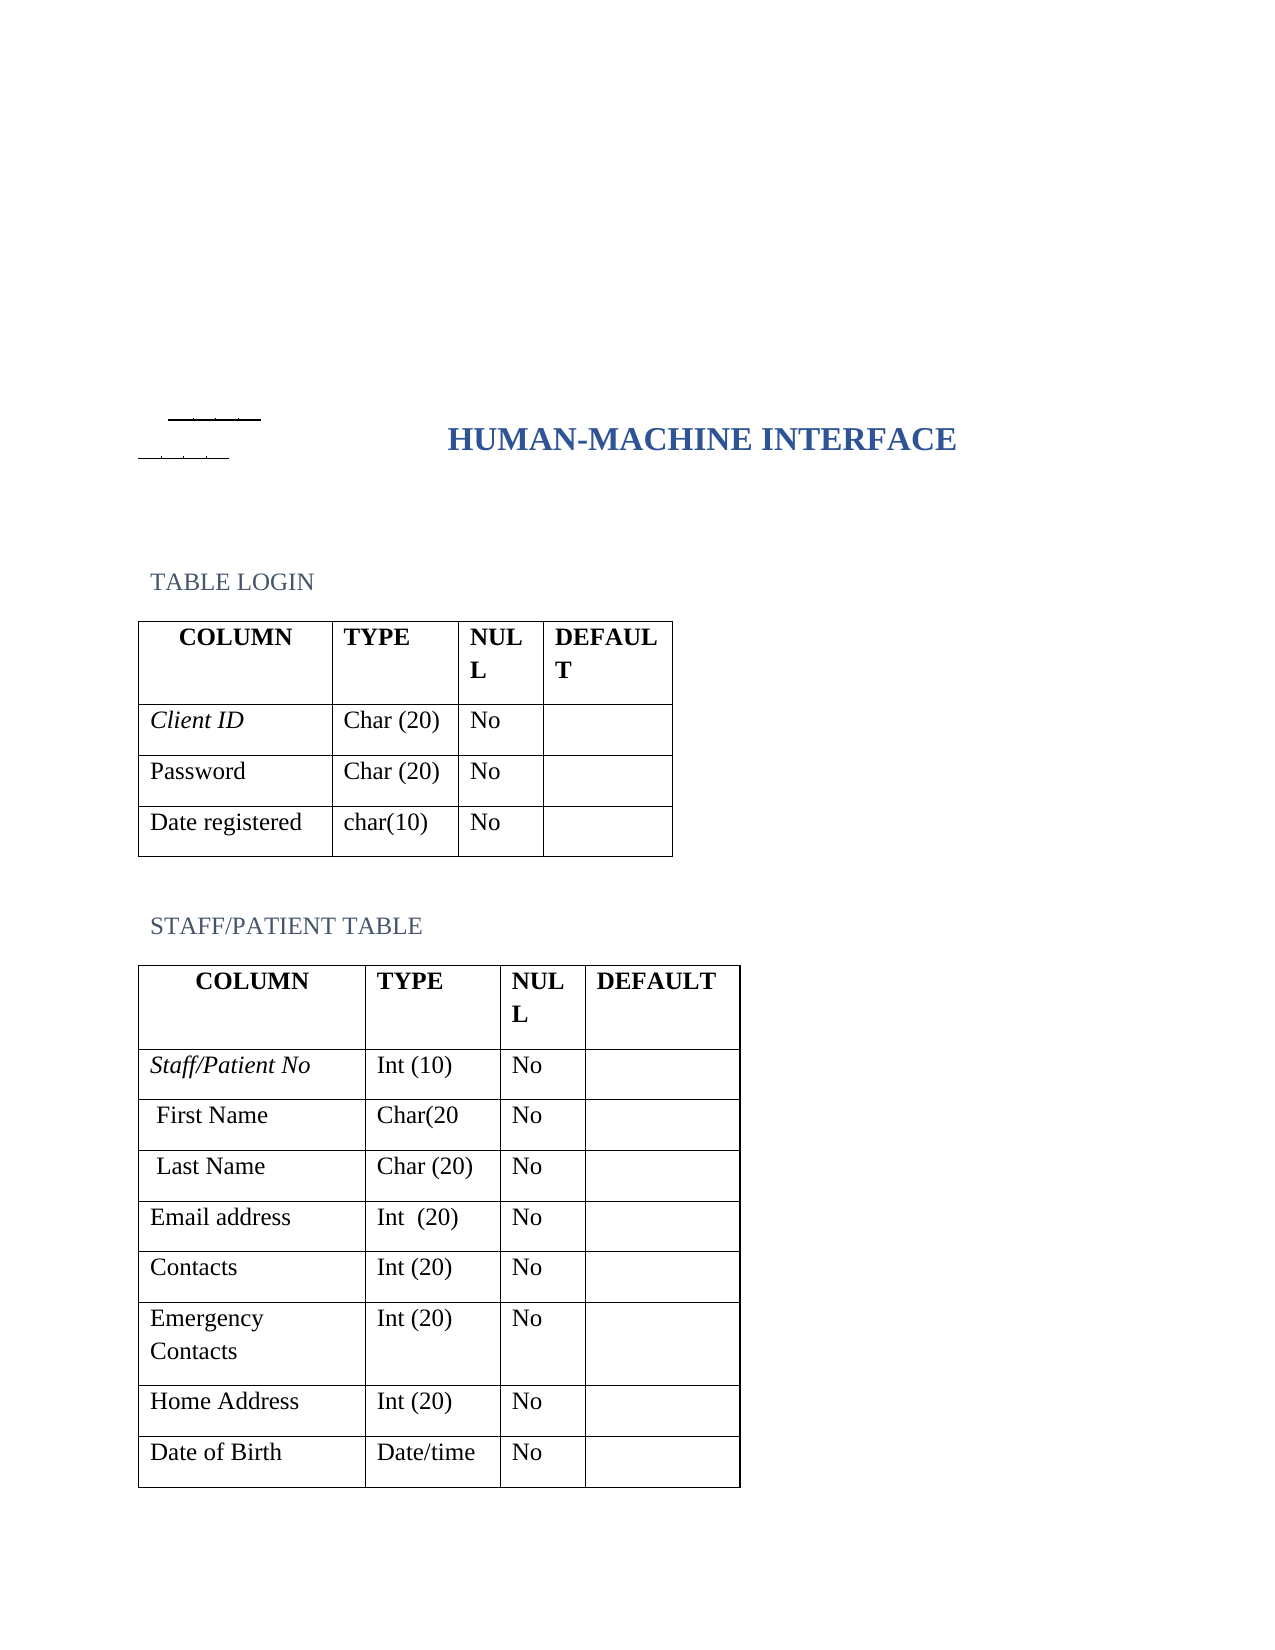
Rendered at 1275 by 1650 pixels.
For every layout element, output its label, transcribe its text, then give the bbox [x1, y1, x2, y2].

table_cell Staff/Patient No [139, 1050, 365, 1099]
table_cell [586, 1303, 739, 1385]
table_cell No [459, 756, 543, 806]
table_header TYPE [333, 622, 458, 704]
table_cell No [459, 807, 543, 856]
text HUMAN-MACHINE INTERFACE [150, 419, 1125, 458]
table_cell No [501, 1437, 585, 1487]
table_cell Int (20) [366, 1202, 500, 1251]
table_cell Date of Birth [139, 1437, 365, 1487]
table_header TYPE [366, 966, 500, 1049]
table_cell No [501, 1202, 585, 1251]
table_header NULL [459, 622, 543, 704]
table_header DEFAULT [586, 966, 739, 1049]
table_cell Int (20) [366, 1252, 500, 1302]
table_cell [544, 756, 672, 806]
text TABLE LOGIN [150, 567, 1125, 596]
table_cell Date registered [139, 807, 332, 856]
table_cell Email address [139, 1202, 365, 1251]
table_cell Emergency Contacts [139, 1303, 365, 1385]
table_cell [586, 1050, 739, 1099]
table_header COLUMN [139, 966, 365, 1049]
table_cell First Name [139, 1100, 365, 1150]
text STAFF/PATIENT TABLE [150, 911, 1125, 940]
table_cell [544, 807, 672, 856]
table_cell Int (20) [366, 1303, 500, 1385]
table_cell Int (10) [366, 1050, 500, 1099]
table_cell [586, 1202, 739, 1251]
table_cell Char (20) [366, 1151, 500, 1201]
table_cell Char(20 [366, 1100, 500, 1150]
table_cell Char (20) [333, 756, 458, 806]
table_cell Int (20) [366, 1386, 500, 1436]
table_cell Date/time [366, 1437, 500, 1487]
table_cell No [501, 1050, 585, 1099]
table_cell Char (20) [333, 705, 458, 755]
table_header DEFAULT [544, 622, 672, 704]
table_cell char(10) [333, 807, 458, 856]
table_cell [544, 705, 672, 755]
table_header COLUMN [139, 622, 332, 704]
table_cell [586, 1437, 739, 1487]
table_cell [586, 1252, 739, 1302]
table_cell No [501, 1151, 585, 1201]
table_cell No [501, 1303, 585, 1385]
table_cell Client ID [139, 705, 332, 755]
table_header NULL [501, 966, 585, 1049]
table_cell Password [139, 756, 332, 806]
table_cell Home Address [139, 1386, 365, 1436]
table_cell No [459, 705, 543, 755]
table_cell Last Name [139, 1151, 365, 1201]
table_cell No [501, 1252, 585, 1302]
table_cell No [501, 1386, 585, 1436]
table_cell Contacts [139, 1252, 365, 1302]
table_cell [586, 1386, 739, 1436]
table_cell [586, 1151, 739, 1201]
table_cell [586, 1100, 739, 1150]
table_cell No [501, 1100, 585, 1150]
